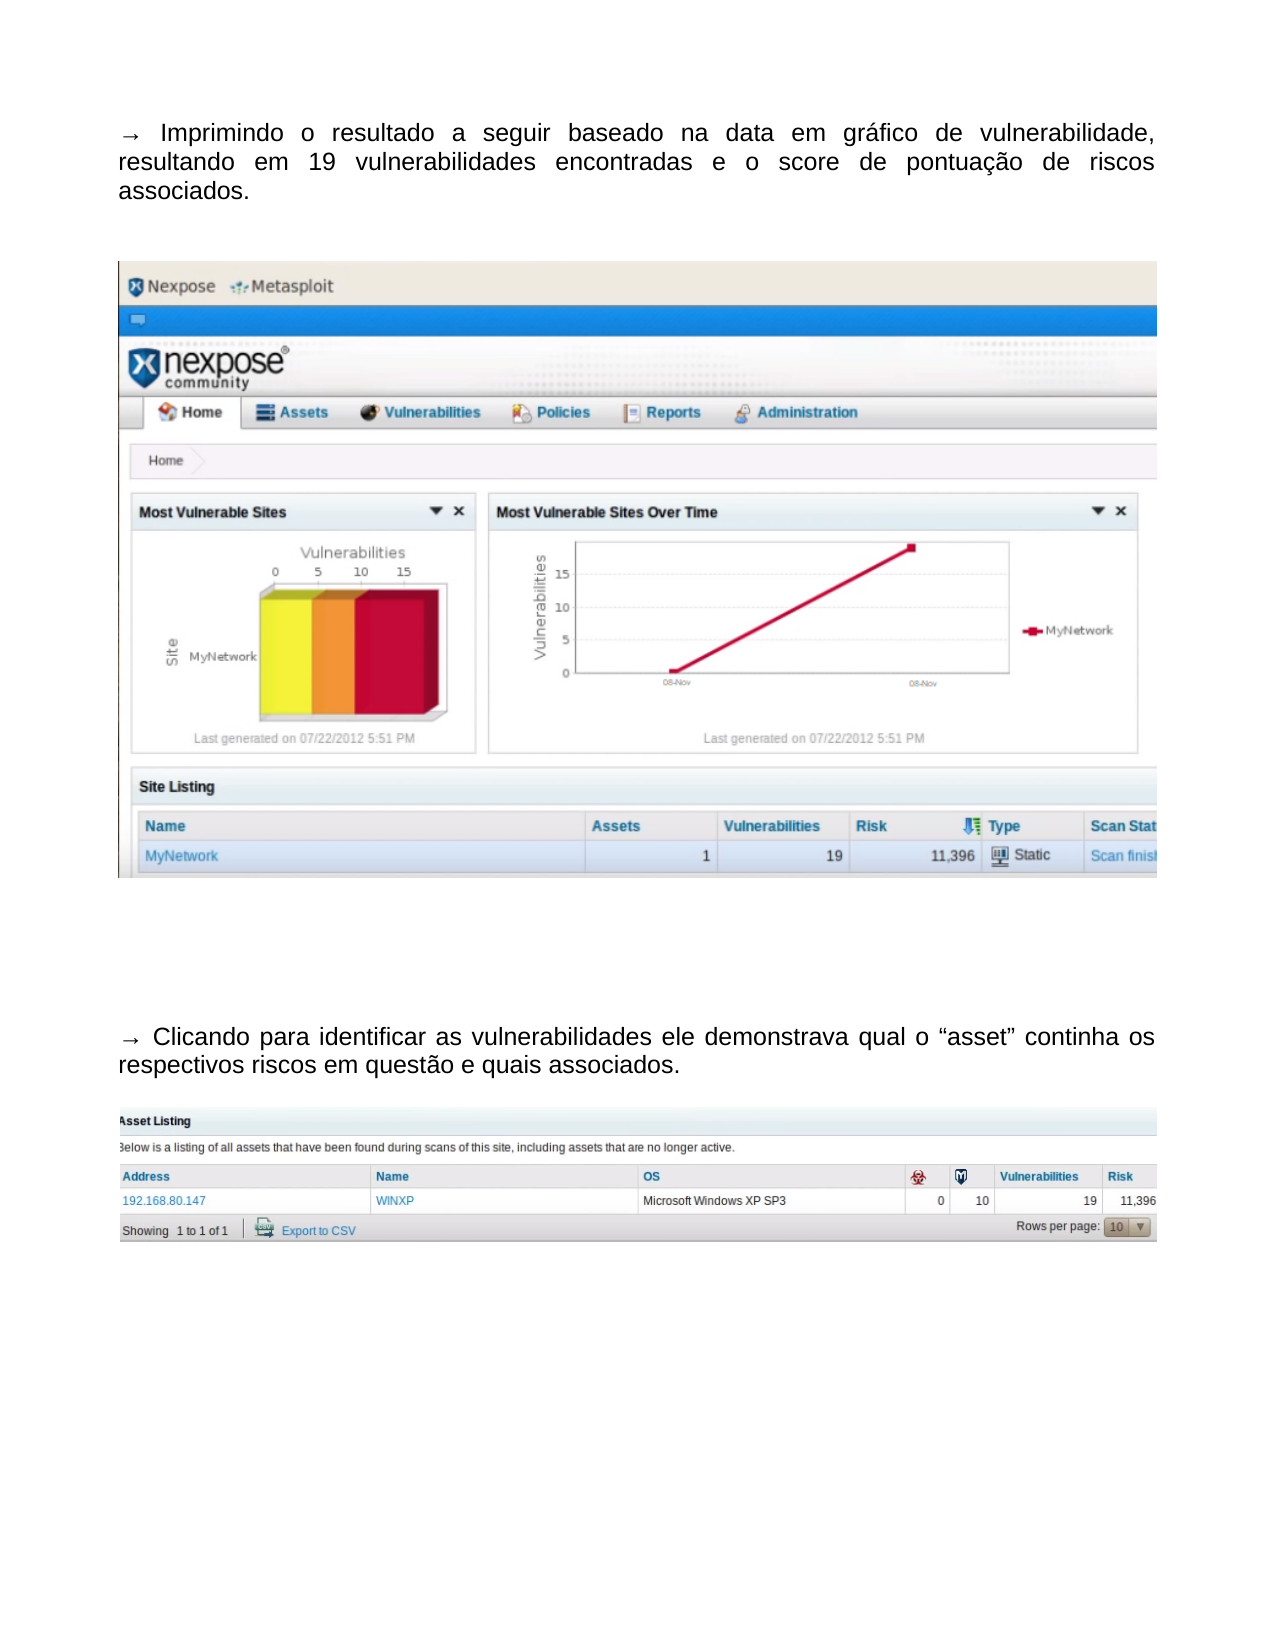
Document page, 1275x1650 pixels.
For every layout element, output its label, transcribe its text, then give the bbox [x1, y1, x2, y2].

text → Imprimindo o resultado a seguir baseado na data em gráfico de vulnerabilidade, resultando em 19 vulnerabilidades encontradas e o score de pontuação de riscos associados. [118, 118, 1157, 204]
picture [118, 261, 1157, 878]
picture [118, 1107, 1157, 1242]
text → Clicando para identificar as vulnerabilidades ele demonstrava qual o “asset” continha os respectivos riscos em questão e quais associados. [118, 1022, 1157, 1079]
